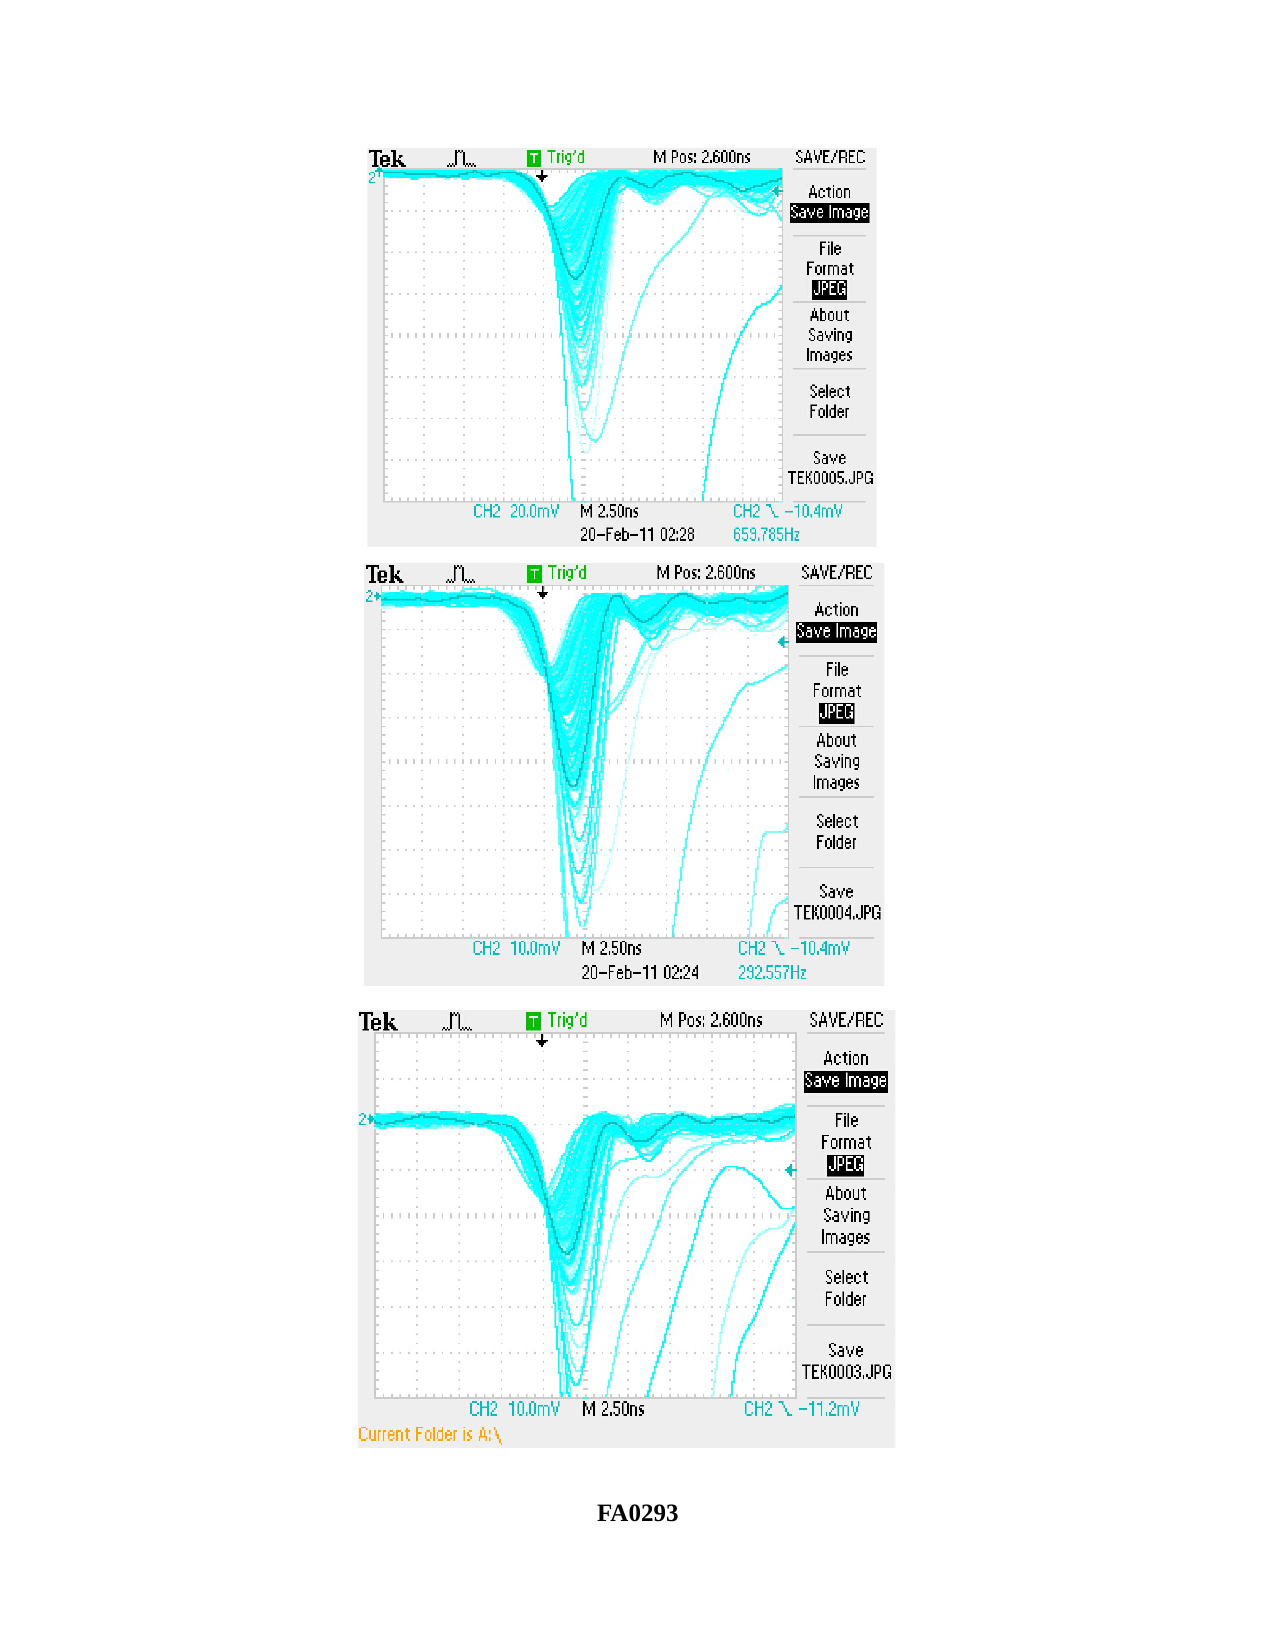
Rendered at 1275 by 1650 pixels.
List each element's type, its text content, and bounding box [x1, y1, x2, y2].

picture [367, 148, 877, 547]
picture [364, 563, 885, 986]
text FA0293 [118, 1498, 1157, 1527]
picture [357, 1010, 896, 1448]
